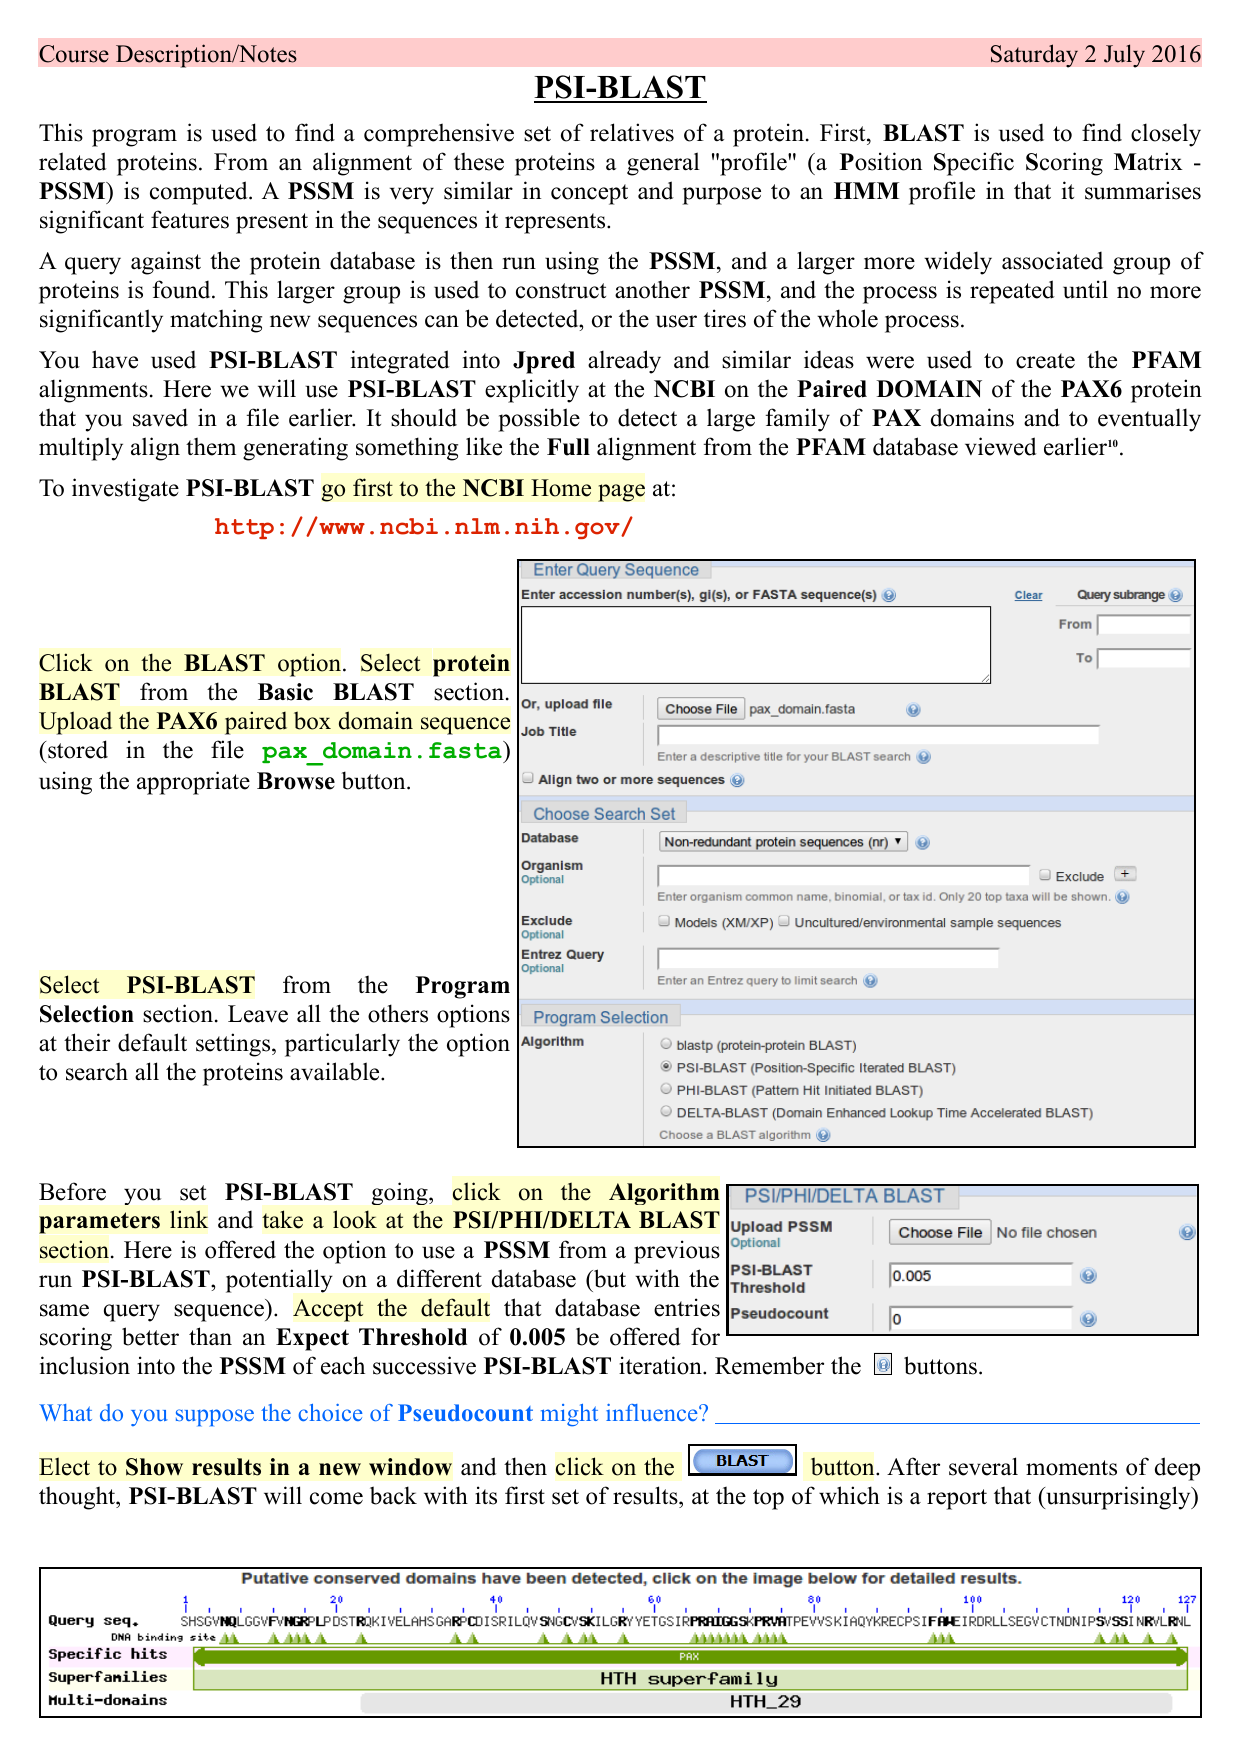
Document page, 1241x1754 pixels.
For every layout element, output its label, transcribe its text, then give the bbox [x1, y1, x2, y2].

text To investigate PSI-BLAST go first to the NCBI Home page at: [38, 473, 1202, 502]
text Click on the BLAST option. Select protein BLAST from the Basic BLAST section. Upload the PAX6 paired box domain sequence (stored in the file pax_domain.fasta) using the appropriate Browse button. [38, 647, 517, 795]
text Elect to Show results in a new window and then click on the button. After several moments of deep thought, PSI-BLAST will come back with its first set of results, at the top of which is a report that (unsurprisingly) [38, 1444, 1202, 1510]
text A query against the protein database is then run using the PSSM, and a larger more widely associated group of proteins is found. This larger group is used to construct another PSSM, and the process is repeated until no more significantly matching new sequences can be detected, or the user tires of the whole process. [38, 246, 1202, 333]
picture [690, 1446, 795, 1473]
picture [729, 1186, 1197, 1334]
text PSI-BLAST [38, 67, 1202, 106]
text Select PSI-BLAST from the Program Selection section. Leave all the others options at their default settings, particularly the option to search all the proteins available. [38, 970, 517, 1086]
text You have used PSI-BLAST integrated into Jpred already and similar ideas were used to create the PFAM alignments. Here we will use PSI-BLAST explicitly at the NCBI on the Paired DOMAIN of the PAX6 protein that you saved in a file earlier. It should be possible to detect a large family of PAX domains and to eventually multiply align them generating something like the Full alignment from the PFAM database viewed earlier. [38, 345, 1202, 461]
text Before you set PSI-BLAST going, click on the Algorithm parameters link and take a look at the PSI/PHI/DELTA BLAST section. Here is offered the option to use a PSSM from a previous run PSI-BLAST, potentially on a different database (but with the same query sequence). Accept the default that database entries scoring better than an Expect Threshold of 0.005 be offered for inclusion into the PSSM of each successive PSI-BLAST iteration. Remember the buttons. [38, 1176, 1202, 1380]
text http://www.ncbi.nlm.nih.gov/ [38, 513, 1202, 542]
picture [41, 1569, 1200, 1716]
picture [875, 1354, 891, 1374]
text What do you suppose the choice of Pseudocount might influence? [38, 1397, 1202, 1427]
text This program is used to find a comprehensive set of relatives of a protein. First, BLAST is used to find closely related proteins. From an alignment of these proteins a general "profile" (a Position Specific Scoring Matrix - PSSM) is computed. A PSSM is very similar in concept and purpose to an HMM profile in that it summarises significant features present in the sequences it represents. [38, 118, 1202, 234]
picture [519, 561, 1194, 1146]
